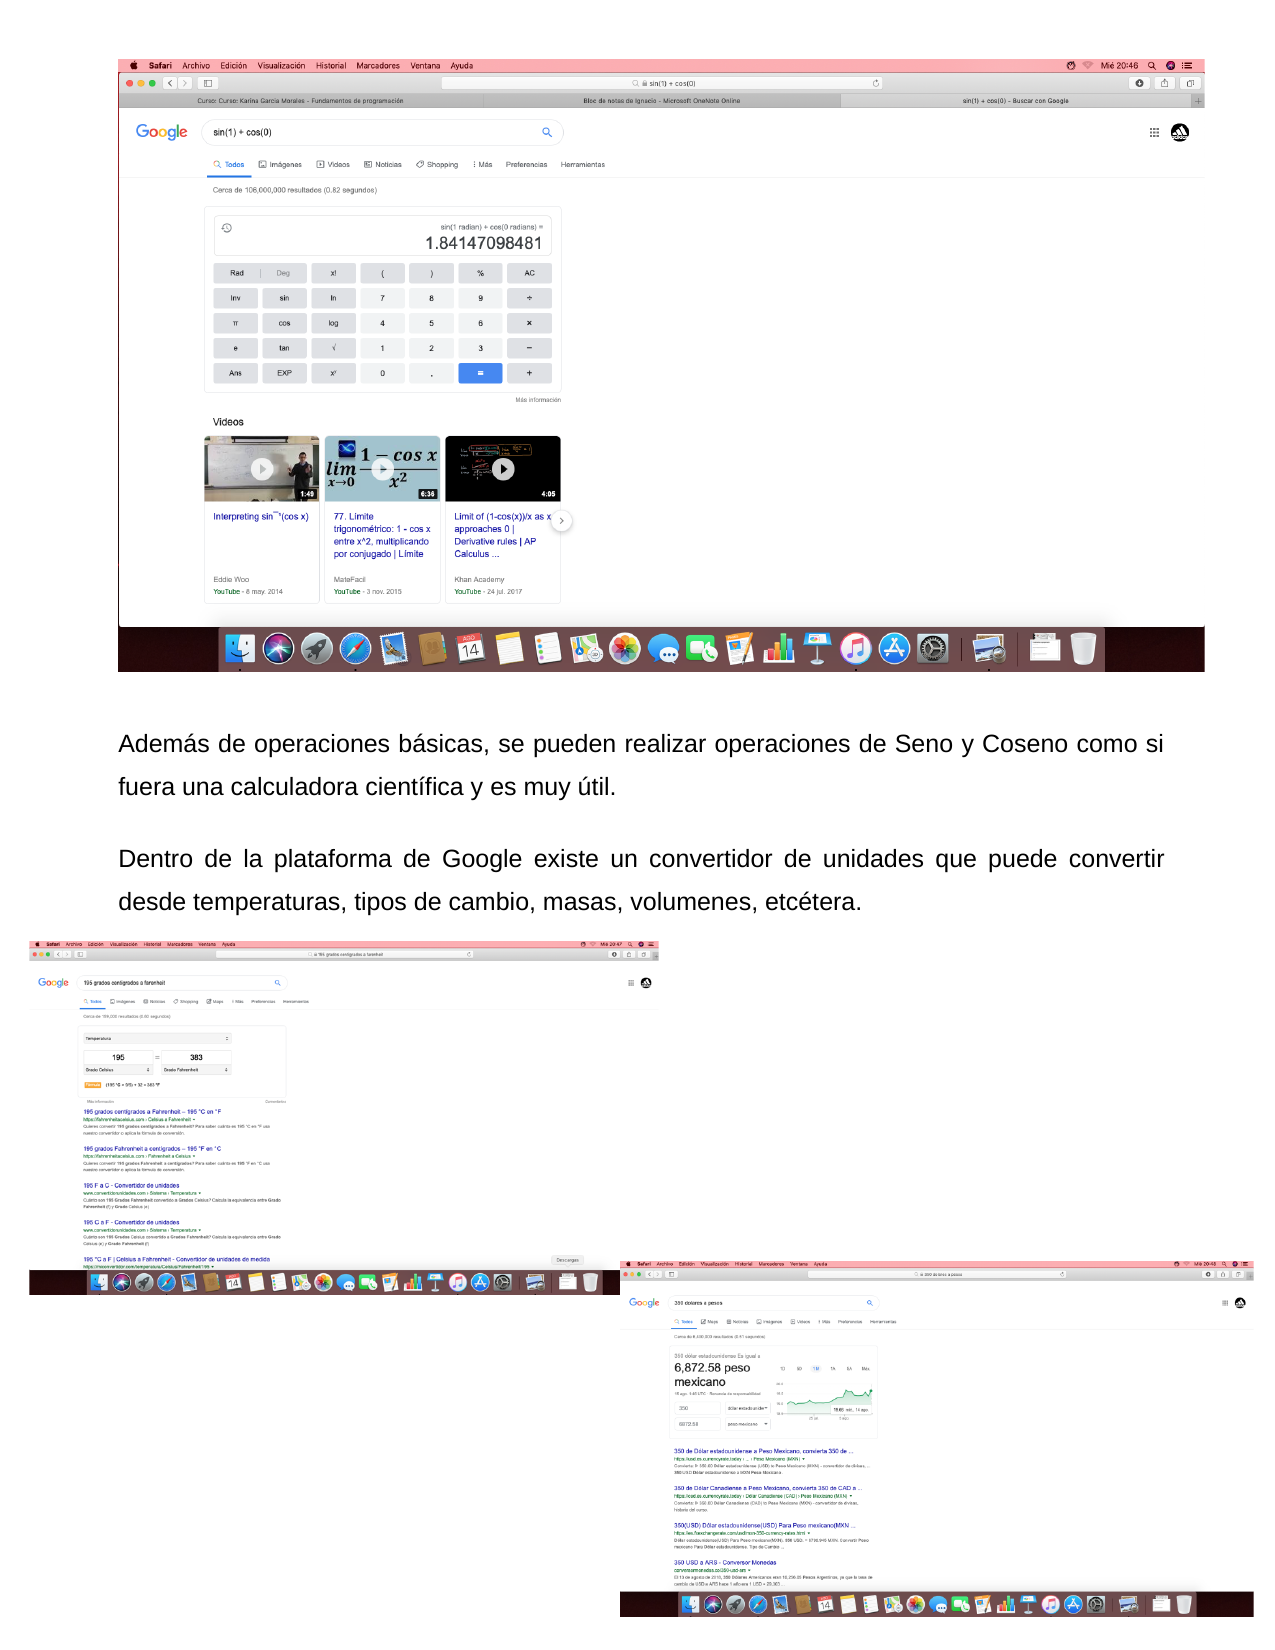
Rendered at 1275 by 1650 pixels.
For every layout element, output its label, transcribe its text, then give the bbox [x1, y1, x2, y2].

text Además de operaciones básicas, se pueden realizar operaciones de Seno y Coseno como si fuera una calculadora científica y es muy útil. [118, 729, 1167, 801]
text Dentro de la plataforma de Google existe un convertidor de unidades que puede convertir desde temperaturas, tipos de cambio, masas, volumenes, etcétera. [118, 844, 1167, 916]
